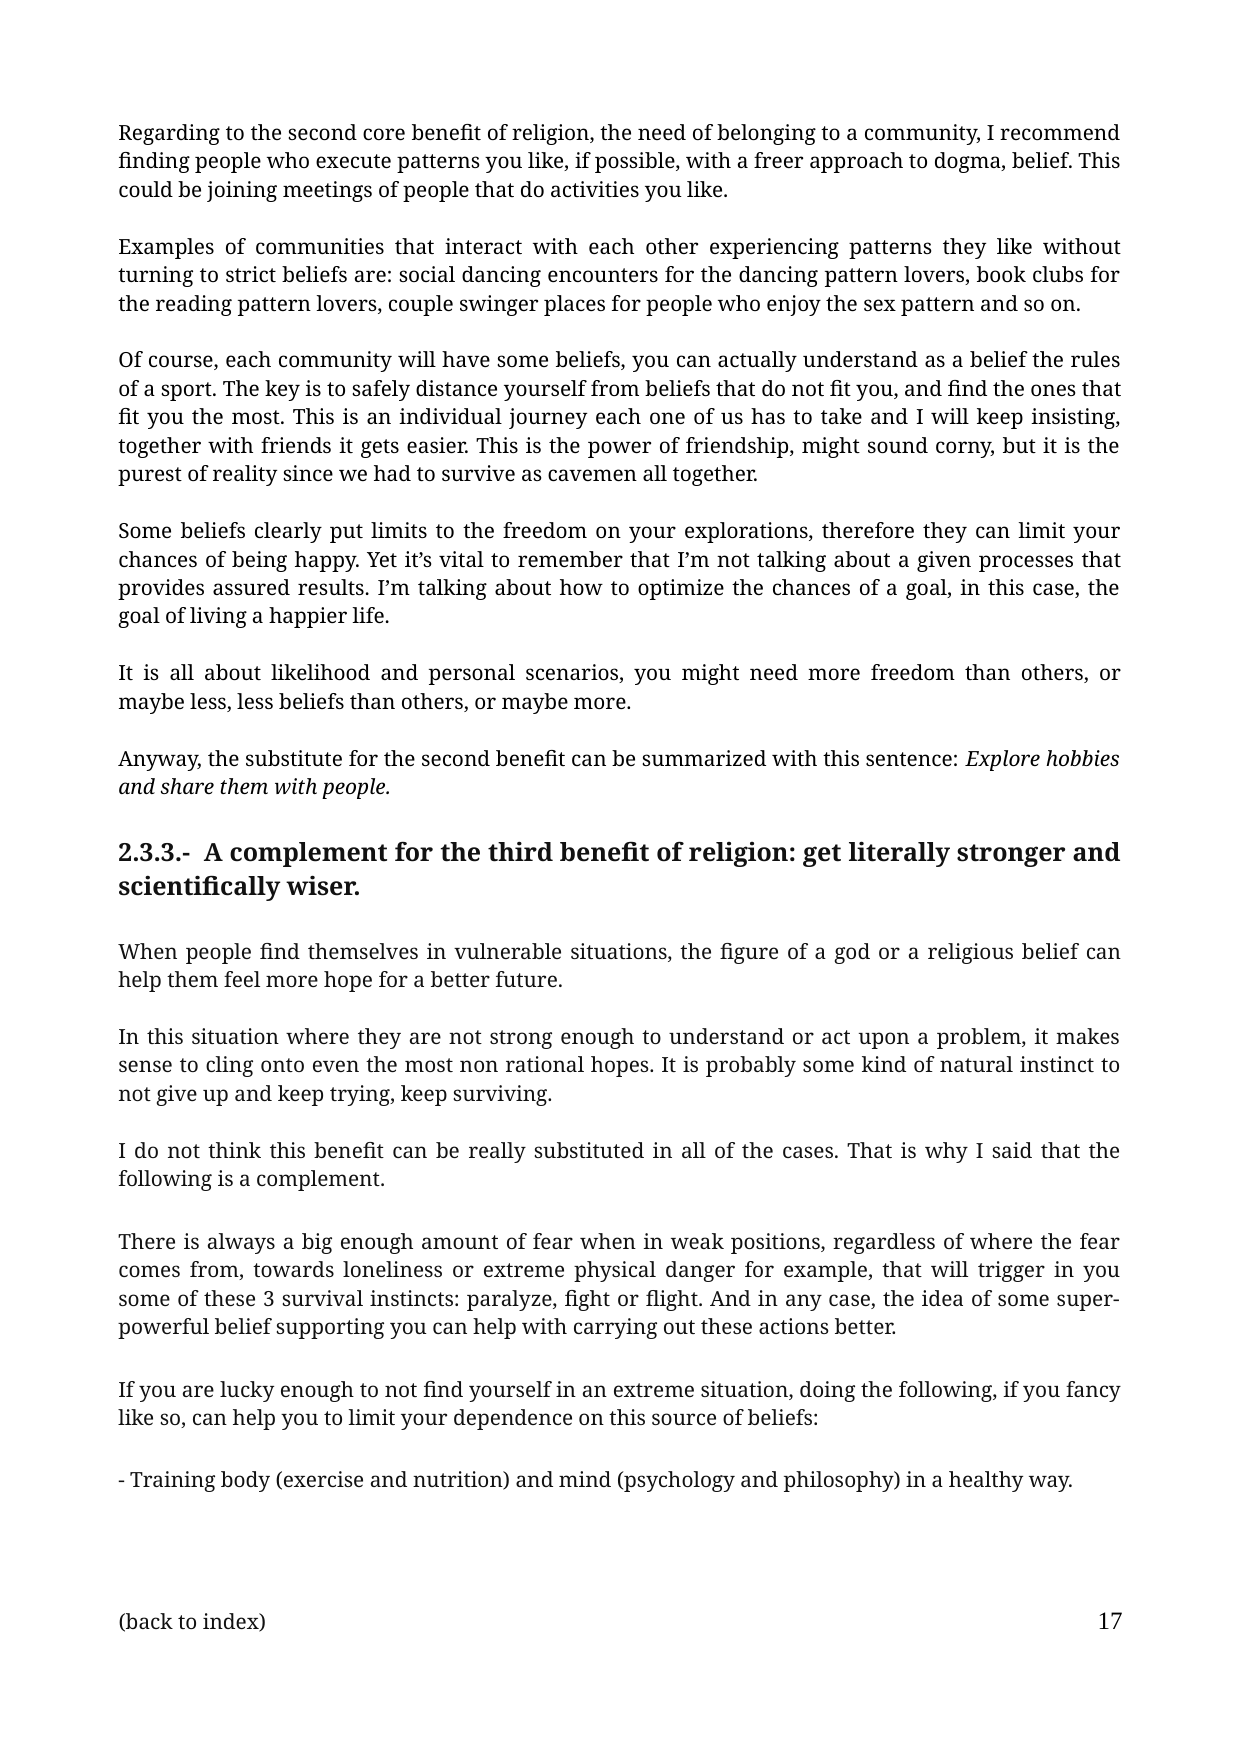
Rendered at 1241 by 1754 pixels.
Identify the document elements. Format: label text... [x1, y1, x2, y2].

text Anyway, the substitute for the second benefit can be summarized with this sentence: Explore hobbies and share them with people. [118, 744, 1122, 801]
text There is always a big enough amount of fear when in weak positions, regardless of where the fear comes from, towards loneliness or extreme physical danger for example, that will trigger in you some of these 3 survival instincts: paralyze, fight or flight. And in any case, the idea of some super-powerful belief supporting you can help with carrying out these actions better. [118, 1227, 1122, 1341]
text In this situation where they are not strong enough to understand or act upon a problem, it makes sense to cling onto even the most non rational hopes. It is probably some kind of natural instinct to not give up and keep trying, keep surviving. [118, 1022, 1122, 1107]
text I do not think this benefit can be really substituted in all of the cases. That is why I said that the following is a complement. [118, 1136, 1122, 1193]
text Some beliefs clearly put limits to the freedom on your explorations, therefore they can limit your chances of being happy. Yet it’s vital to remember that I’m not talking about a given processes that provides assured results. I’m talking about how to optimize the chances of a goal, in this case, the goal of living a happier life. [118, 516, 1122, 630]
text If you are lucky enough to not find yourself in an extreme situation, doing the following, if you fancy like so, can help you to limit your dependence on this source of beliefs: [118, 1375, 1122, 1432]
text When people find themselves in vulnerable situations, the figure of a god or a religious belief can help them feel more hope for a better future. [118, 937, 1122, 994]
text Examples of communities that interact with each other experiencing patterns they like without turning to strict beliefs are: social dancing encounters for the dancing pattern lovers, book clubs for the reading pattern lovers, couple swinger places for people who enjoy the sex pattern and so on. [118, 232, 1122, 317]
text It is all about likelihood and personal scenarios, you might need more freedom than others, or maybe less, less beliefs than others, or maybe more. [118, 658, 1122, 715]
text Regarding to the second core benefit of religion, the need of belonging to a community, I recommend finding people who execute patterns you like, if possible, with a freer approach to dogma, belief. This could be joining meetings of people that do activities you like. [118, 118, 1122, 203]
text 2.3.3.- A complement for the third benefit of religion: get literally stronger and scientifically wiser. [118, 835, 1122, 903]
text Of course, each community will have some beliefs, you can actually understand as a belief the rules of a sport. The key is to safely distance yourself from beliefs that do not fit you, and find the ones that fit you the most. This is an individual journey each one of us has to take and I will keep insisting, together with friends it gets easier. This is the power of friendship, might sound corny, but it is the purest of reality since we had to survive as cavemen all together. [118, 346, 1122, 488]
text - Training body (exercise and nutrition) and mind (psychology and philosophy) in a healthy way. [118, 1466, 1122, 1494]
